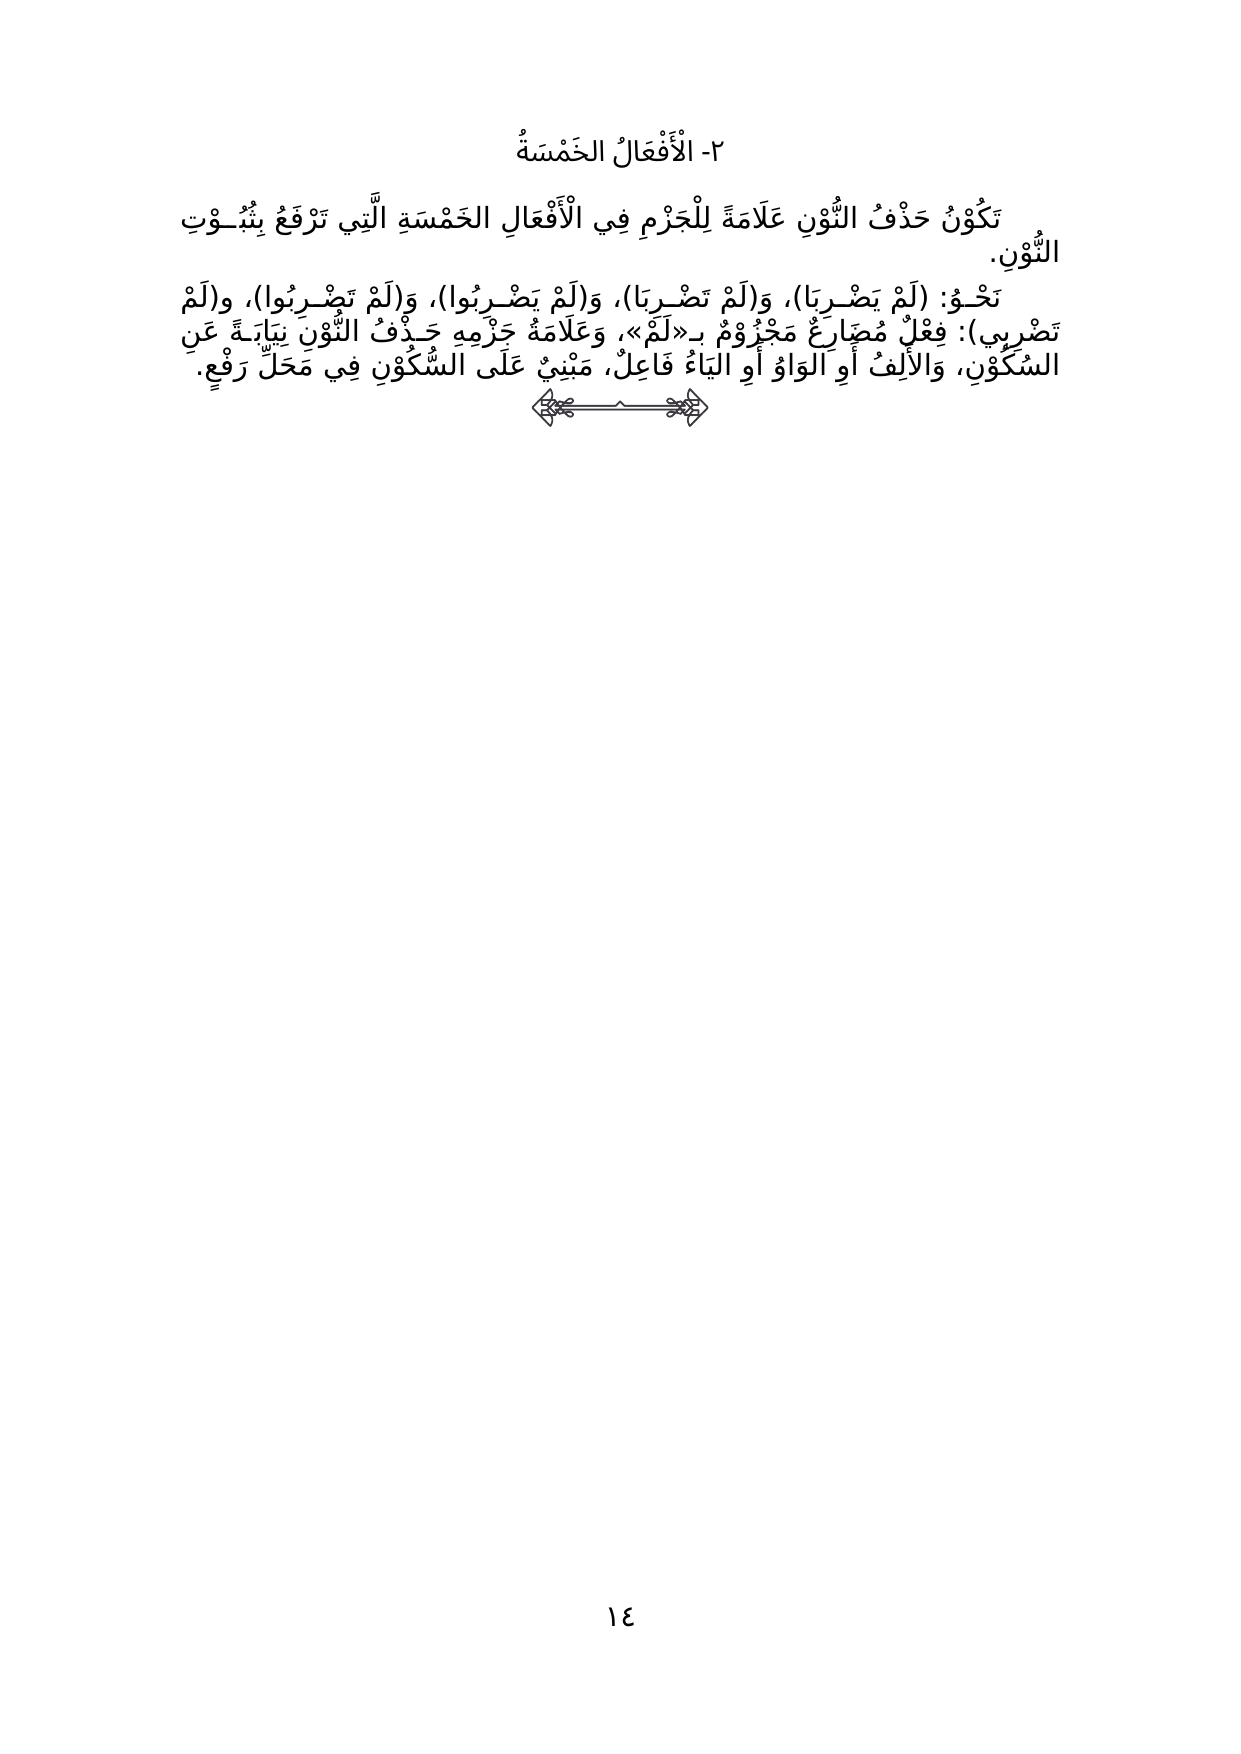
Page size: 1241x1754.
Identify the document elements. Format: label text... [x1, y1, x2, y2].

picture [531, 388, 709, 427]
subtitle ٢- الْأَفْعَالُ الخَمْسَةُ [180, 121, 1060, 183]
text نَحْوُ: (لَمْ يَضْرِبَا)، وَ(لَمْ تَضْرِبَا)، وَ(لَمْ يَضْرِبُوا)، وَ(لَمْ تَضْرِبُوا)، و(لَمْ تَضْرِبِي): فِعْلٌ مُضَارِعٌ مَجْزُوْمٌ بـ«لَمْ»، وَعَلَامَةُ جَزْمِهِ حَذْفُ النُّوْنِ نِيَابَةً عَنِ السُكُوْنِ، وَالأَلِفُ أَوِ الوَاوُ أَوِ اليَاءُ فَاعِلٌ، مَبْنِيٌ عَلَى السُّكُوْنِ فِي مَحَلِّ رَفْعٍ. [180, 281, 1060, 383]
text تَكُوْنُ حَذْفُ النُّوْنِ عَلَامَةً لِلْجَزْمِ فِي الْأَفْعَالِ الخَمْسَةِ الَّتِي تَرْفَعُ بِثُبُوْتِ النُّوْنِ. [180, 201, 1060, 269]
